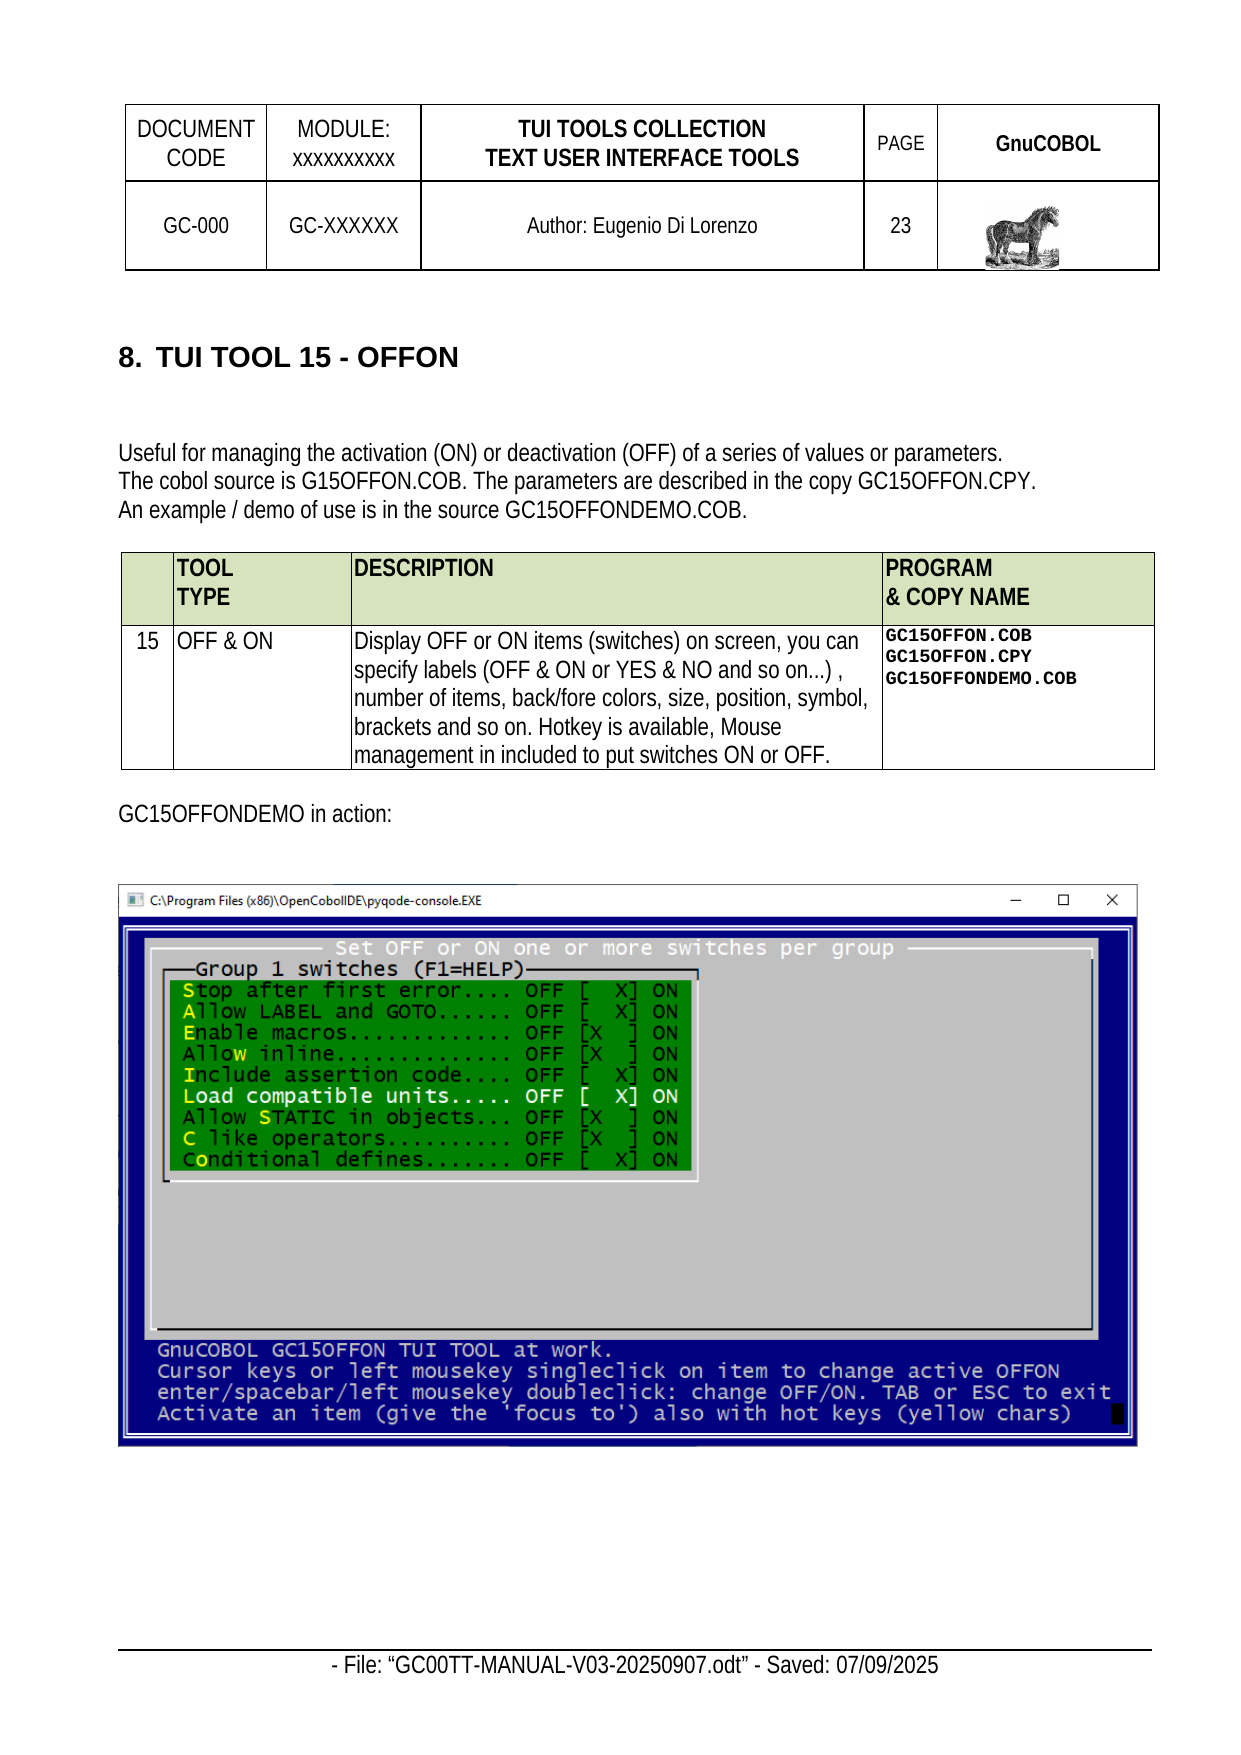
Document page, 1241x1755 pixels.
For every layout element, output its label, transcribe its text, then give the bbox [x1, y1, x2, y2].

table_header PROGRAM & COPY NAME [883, 553, 1154, 625]
text Useful for managing the activation (ON) or deactivation (OFF) of a series of values or parameters. The cobol source is G15OFFON.COB. The parameters are described in the copy GC15OFFON.CPY. An example / demo of use is in the source GC15OFFONDEMO.COB. [118, 409, 1152, 552]
table_cell GC15OFFON.COB GC15OFFON.CPY GC15OFFONDEMO.COB [883, 626, 1154, 769]
text GC15OFFONDEMO in action: [118, 799, 1152, 827]
subtitle TUI TOOL 15 - OFFON [118, 341, 1152, 374]
table_header DESCRIPTION [352, 553, 882, 625]
table_cell 15 [122, 626, 173, 769]
table_cell OFF & ON [174, 626, 351, 769]
table_cell Display OFF or ON items (switches) on screen, you can specify labels (OFF & ON or YES & NO and so on...) , number of items, back/fore colors, size, position, symbol, brackets and so on. Hotkey is available, Mouse management in included to put switches ON or OFF. [352, 626, 882, 769]
table_header TOOL TYPE [174, 553, 351, 625]
table_header [122, 553, 173, 625]
